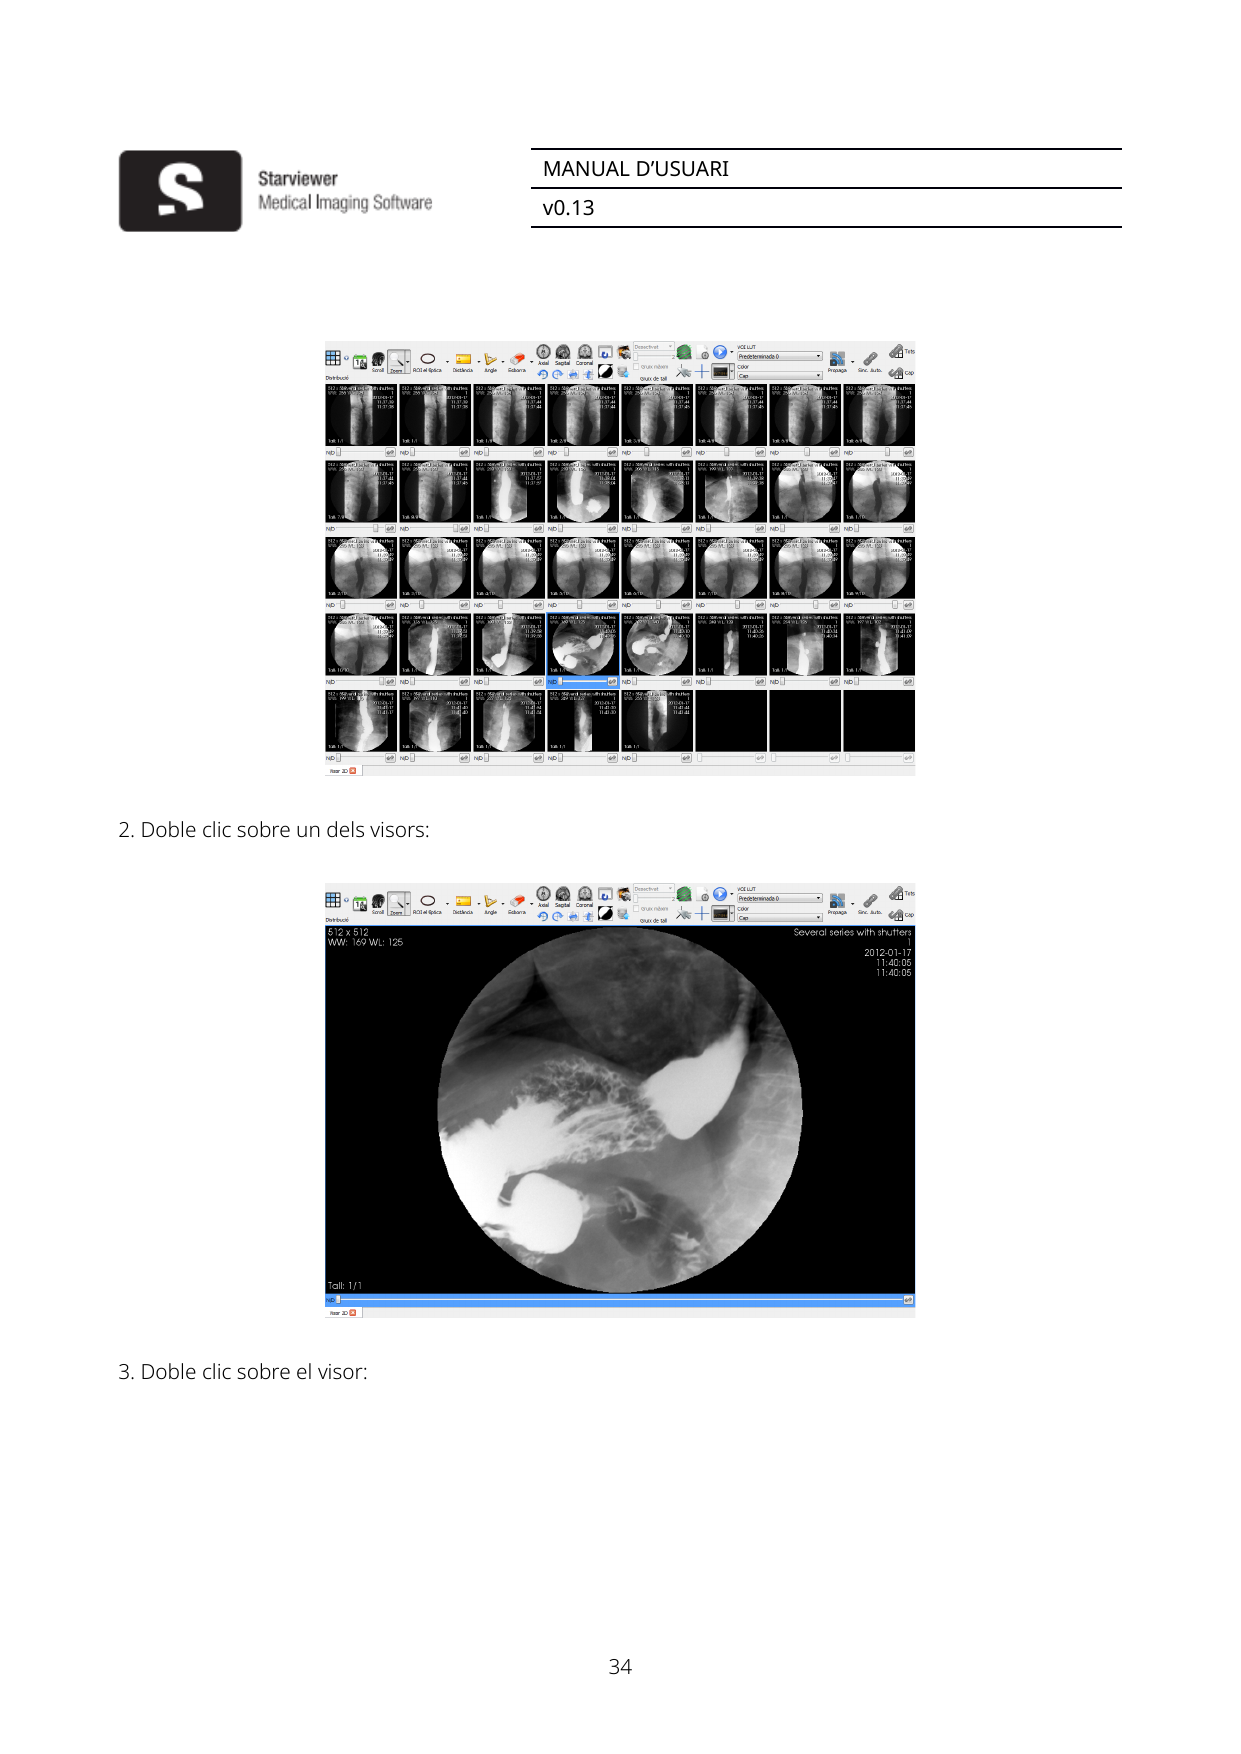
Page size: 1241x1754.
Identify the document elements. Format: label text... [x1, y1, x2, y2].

picture [325, 883, 916, 1318]
text 3. Doble clic sobre el visor: [118, 1357, 1122, 1386]
picture [325, 341, 916, 776]
text 2. Doble clic sobre un dels visors: [118, 815, 1122, 844]
